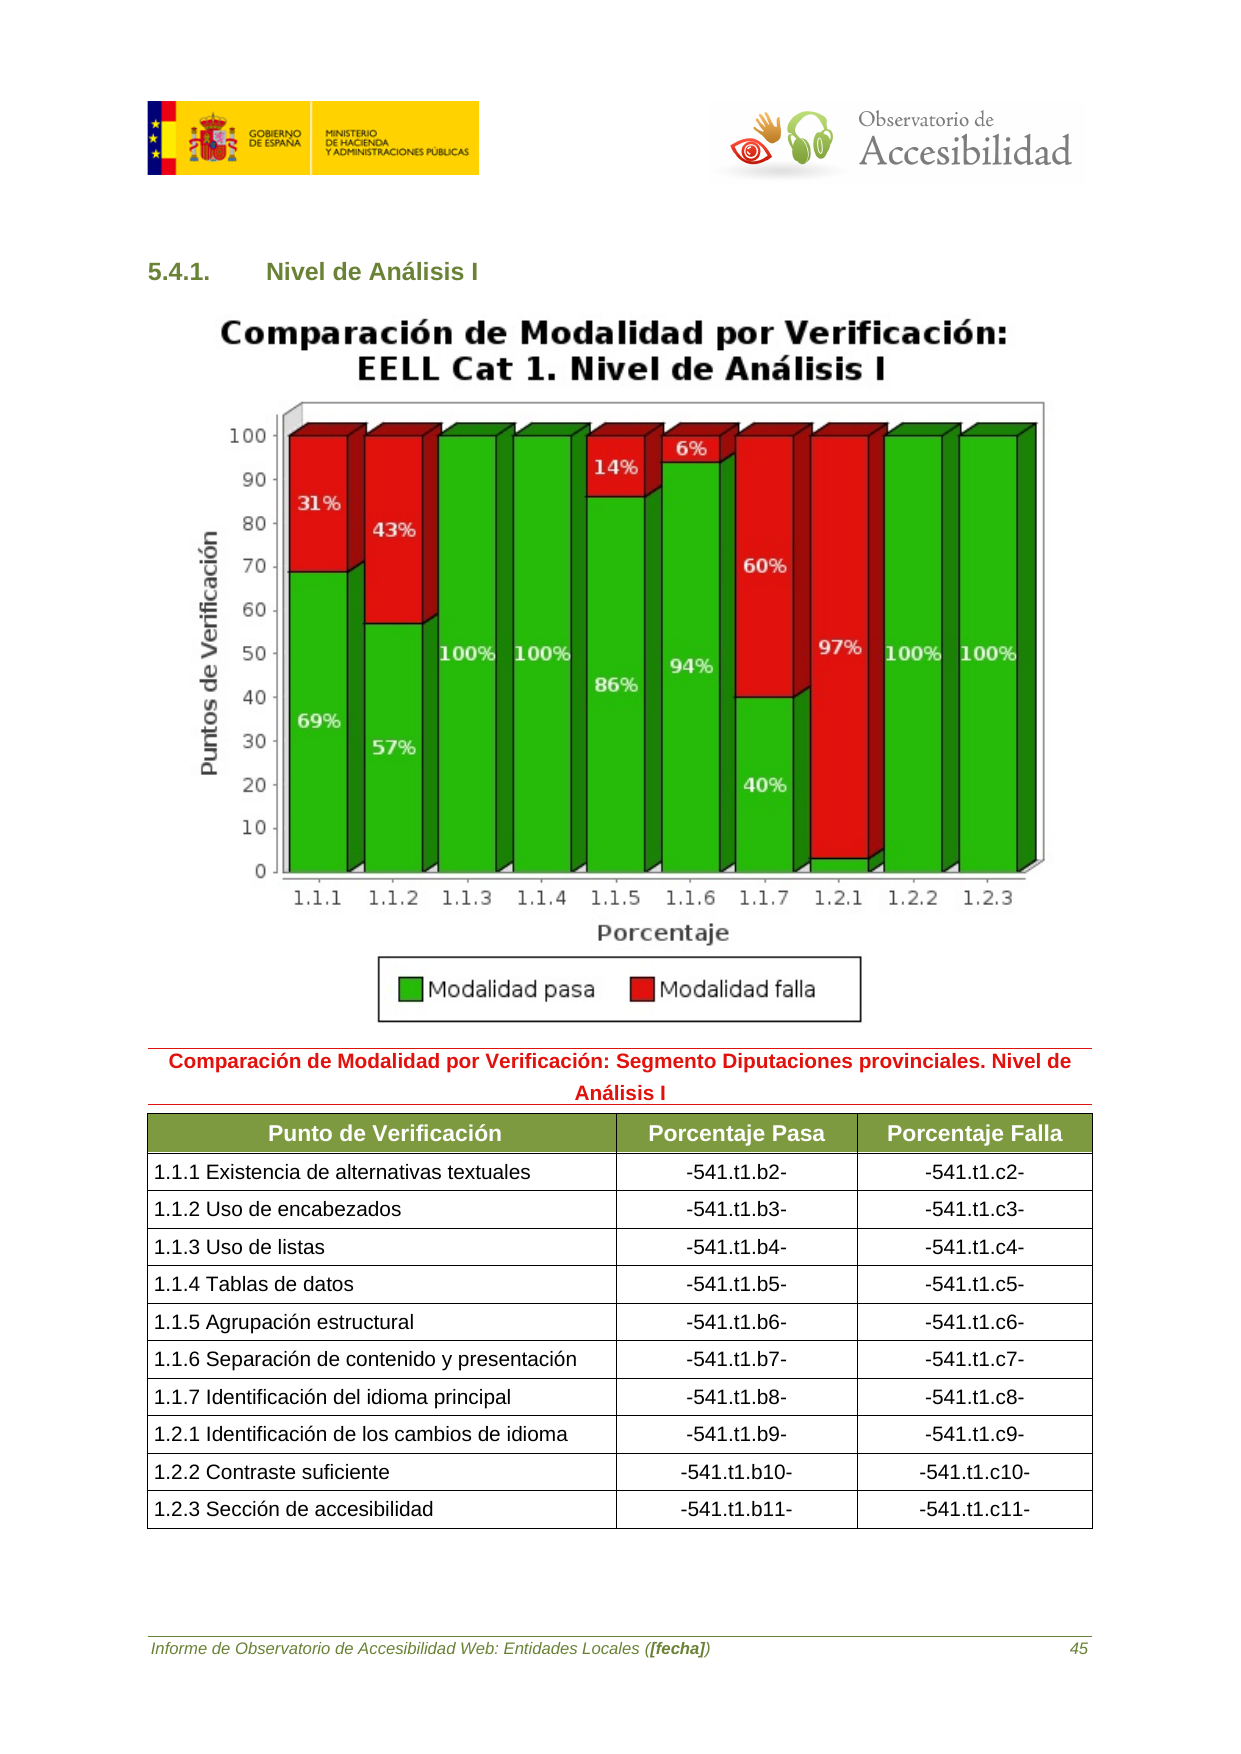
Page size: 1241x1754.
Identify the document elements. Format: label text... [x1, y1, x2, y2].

table_cell 1.1.7 Identificación del idioma principal [148, 1379, 616, 1415]
table_cell -541.t1.c4- [858, 1229, 1092, 1265]
table_cell 1.2.1 Identificación de los cambios de idioma [148, 1416, 616, 1452]
table_cell -541.t1.b10- [617, 1454, 857, 1490]
table_cell -541.t1.b4- [617, 1229, 857, 1265]
table_cell -541.t1.c3- [858, 1191, 1092, 1227]
table_cell -541.t1.b6- [617, 1304, 857, 1340]
table_cell -541.t1.b9- [617, 1416, 857, 1452]
table_cell 1.2.2 Contraste suficiente [148, 1454, 616, 1490]
table_cell -541.t1.c6- [858, 1304, 1092, 1340]
table_cell -541.t1.b7- [617, 1341, 857, 1377]
table_cell 1.1.1 Existencia de alternativas textuales [148, 1154, 616, 1190]
table_cell -541.t1.b2- [617, 1154, 857, 1190]
table_header Porcentaje Pasa [617, 1114, 857, 1152]
table_cell 1.1.4 Tablas de datos [148, 1266, 616, 1302]
table_cell 1.1.5 Agrupación estructural [148, 1304, 616, 1340]
table_cell -541.t1.b5- [617, 1266, 857, 1302]
table_cell -541.t1.c7- [858, 1341, 1092, 1377]
text Comparación de Modalidad por Verificación: Segmento Diputaciones provinciales. Nivel de Análisis I [148, 1049, 1092, 1104]
table_cell -541.t1.b8- [617, 1379, 857, 1415]
table_cell 1.2.3 Sección de accesibilidad [148, 1491, 616, 1527]
subtitle Nivel de Análisis I [148, 257, 1092, 286]
table_header Porcentaje Falla [858, 1114, 1092, 1152]
table_cell 1.1.3 Uso de listas [148, 1229, 616, 1265]
table_cell 1.1.2 Uso de encabezados [148, 1191, 616, 1227]
table_cell -541.t1.c2- [858, 1154, 1092, 1190]
table_cell -541.t1.c10- [858, 1454, 1092, 1490]
table_cell -541.t1.c9- [858, 1416, 1092, 1452]
table_cell -541.t1.c8- [858, 1379, 1092, 1415]
table_cell -541.t1.b11- [617, 1491, 857, 1527]
picture [710, 102, 1086, 185]
picture [147, 101, 479, 175]
table_cell -541.t1.c11- [858, 1491, 1092, 1527]
table_cell -541.t1.b3- [617, 1191, 857, 1227]
table_cell 1.1.6 Separación de contenido y presentación [148, 1341, 616, 1377]
table_header Punto de Verificación [148, 1114, 616, 1152]
picture [178, 313, 1062, 1024]
table_cell -541.t1.c5- [858, 1266, 1092, 1302]
